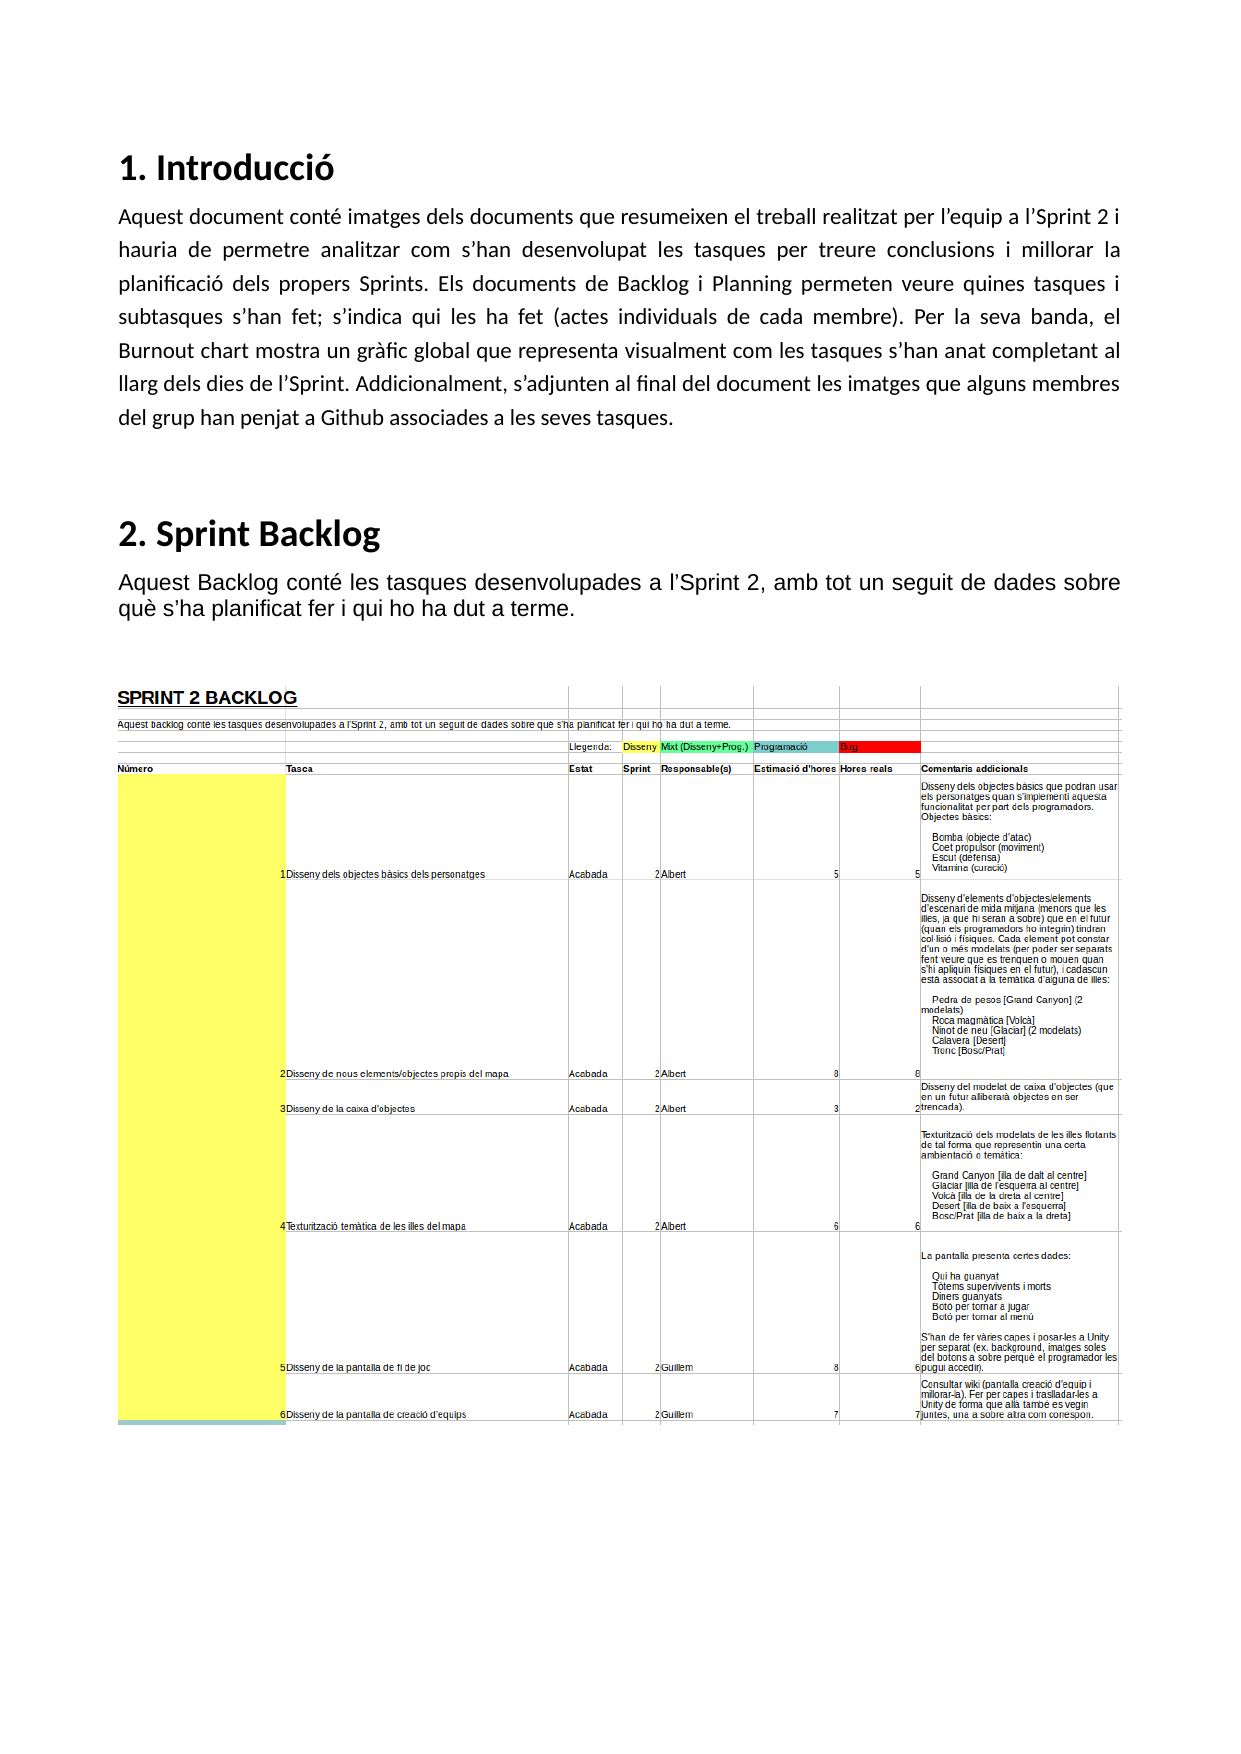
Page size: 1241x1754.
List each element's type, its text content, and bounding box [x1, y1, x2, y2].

text Aquest document conté imatges dels documents que resumeixen el treball realitzat per l’equip a l’Sprint 2 i hauria de permetre analitzar com s’han desenvolupat les tasques per treure conclusions i millorar la planificació dels propers Sprints. Els documents de Backlog i Planning permeten veure quines tasques i subtasques s’han fet; s’indica qui les ha fet (actes individuals de cada membre). Per la seva banda, el Burnout chart mostra un gràfic global que representa visualment com les tasques s’han anat completant al llarg dels dies de l’Sprint. Addicionalment, s’adjunten al final del document les imatges que alguns membres del grup han penjat a Github associades a les seves tasques. [118, 202, 1122, 431]
picture [118, 686, 1123, 1425]
subtitle 2. Sprint Backlog [118, 510, 1122, 556]
text Aquest Backlog conté les tasques desenvolupades a l’Sprint 2, amb tot un seguit de dades sobre què s’ha planificat fer i qui ho ha dut a terme. [118, 568, 1122, 621]
subtitle 1. Introducció [118, 143, 1122, 189]
